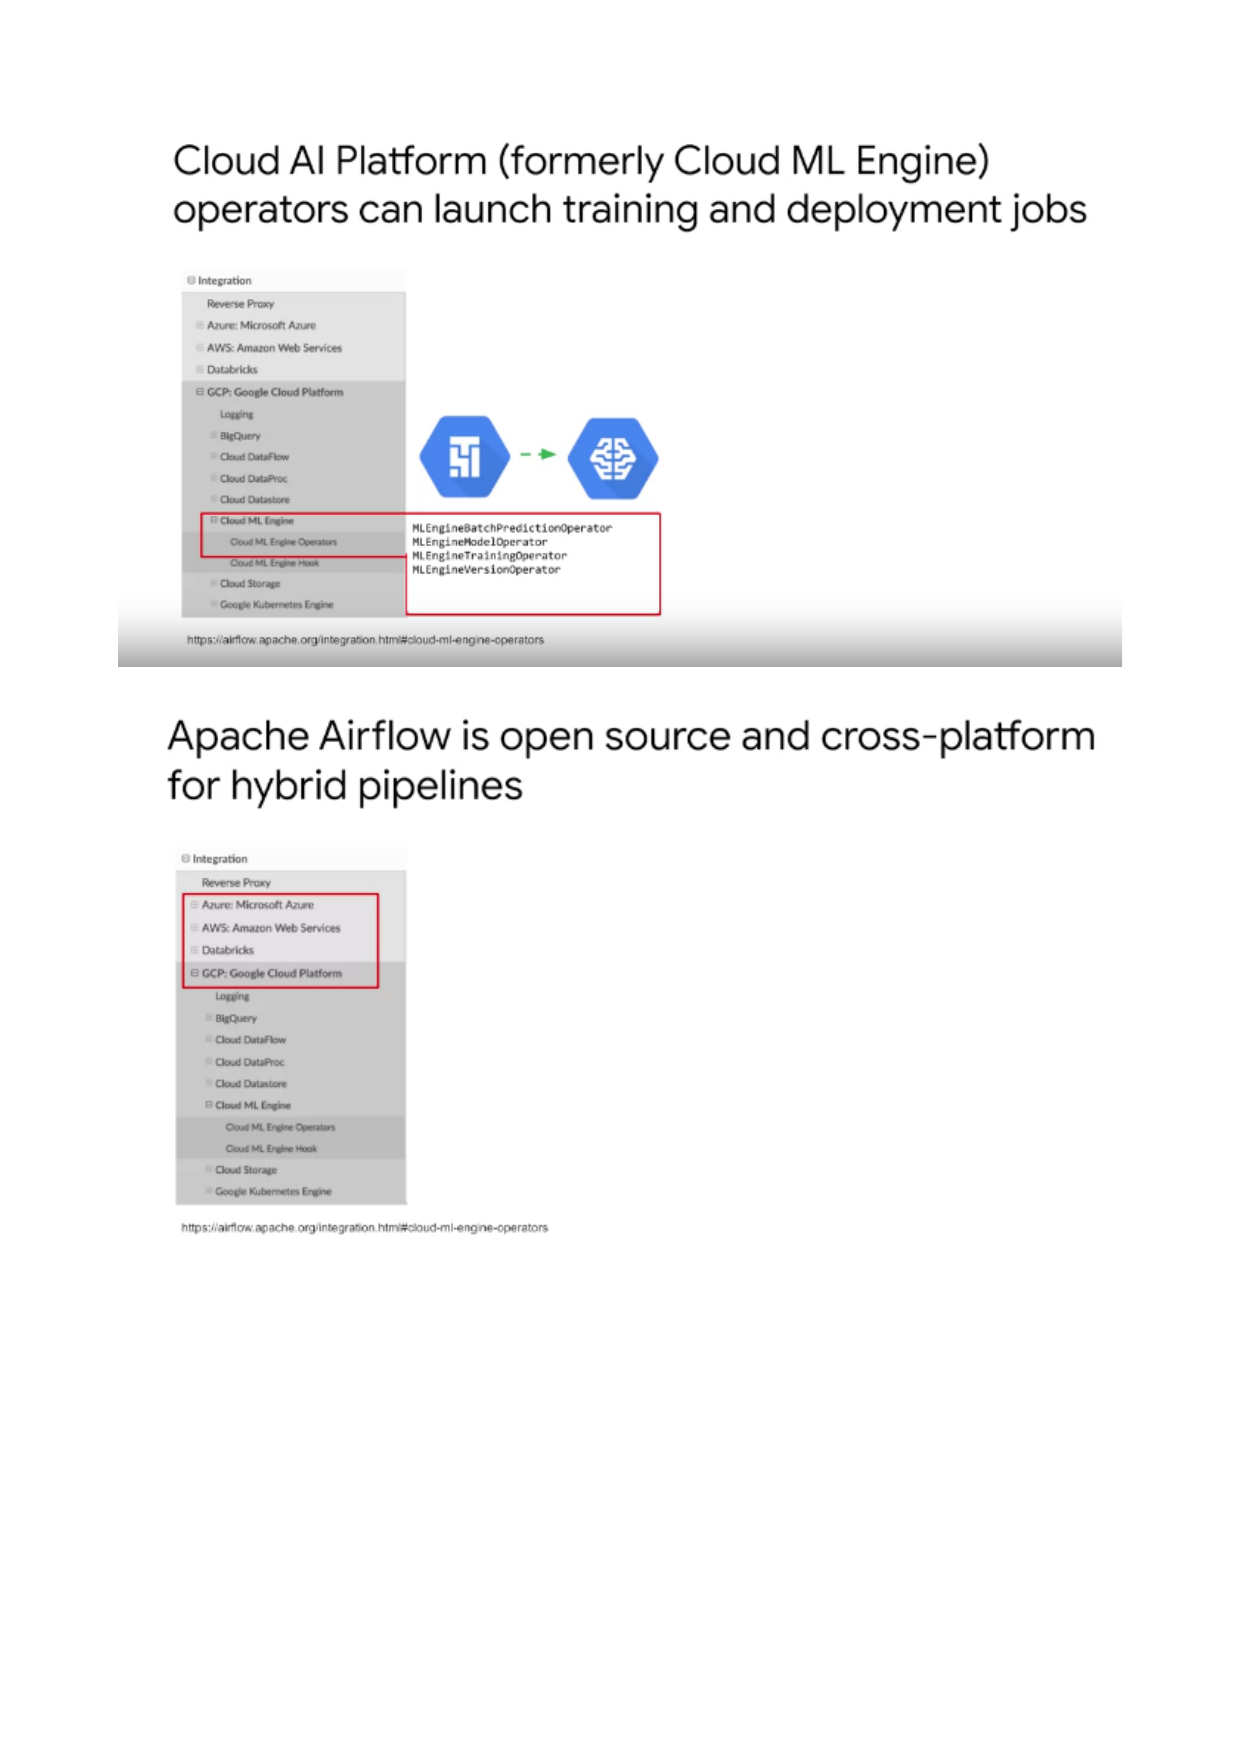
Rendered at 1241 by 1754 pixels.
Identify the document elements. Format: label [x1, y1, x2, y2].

picture [118, 695, 1123, 1251]
picture [118, 118, 1123, 667]
